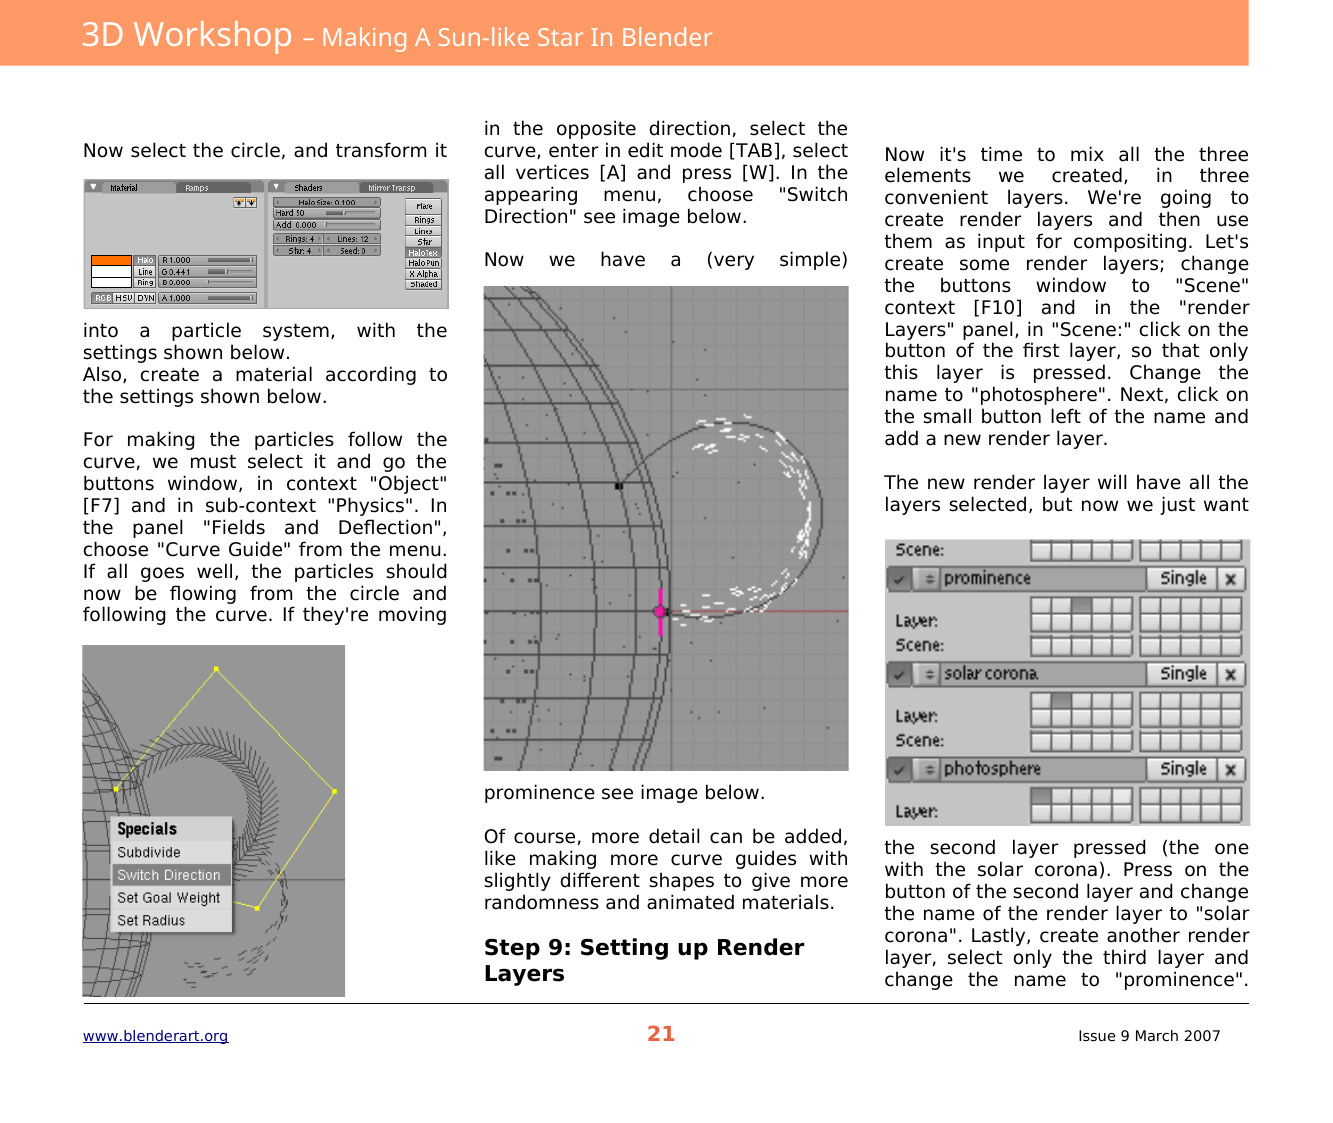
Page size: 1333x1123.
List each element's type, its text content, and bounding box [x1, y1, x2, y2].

text Of course, more detail can be added, like making more curve guides with slightly different shapes to give more randomness and animated materials. [483, 826, 849, 914]
picture [83, 179, 449, 309]
text Now select the circle, and transform it [83, 140, 448, 179]
text For making the particles follow the curve, we must select it and go the buttons window, in context "Object" [F7] and in sub-context "Physics". In the panel "Fields and Deflection", choose "Curve Guide" from the menu. If all goes well, the particles should now be flowing from the circle and following the curve. If they're moving [83, 429, 448, 626]
text Step 9: Setting up Render Layers [483, 914, 849, 987]
picture [885, 539, 1251, 826]
picture [483, 286, 849, 771]
text into a particle system, with the settings shown below. [83, 309, 448, 364]
text Also, create a material according to the settings shown below. [83, 364, 448, 408]
text Now it's time to mix all the three elements we created, in three convenient layers. We're going to create render layers and then use them as input for compositing. Let's create some render layers; change the buttons window to "Scene" context [F10] and in the "render Layers" panel, in "Scene:" click on the button of the first layer, so that only this layer is pressed. Change the name to "photosphere". Next, click on the small button left of the name and add a new render layer. [884, 144, 1249, 450]
text Now we have a (very simple) [483, 249, 849, 286]
text in the opposite direction, select the curve, enter in edit mode [TAB], select all vertices [A] and press [W]. In the appearing menu, choose "Switch Direction" see image below. [483, 118, 849, 227]
text The new render layer will have all the layers selected, but now we just want the second layer pressed (the one with the solar corona). Press on the button of the second layer and change the name of the render layer to "solar corona". Lastly, create another render layer, select only the third layer and change the name to "prominence". [884, 472, 1249, 991]
text prominence see image below. [483, 771, 849, 804]
picture [82, 645, 346, 997]
